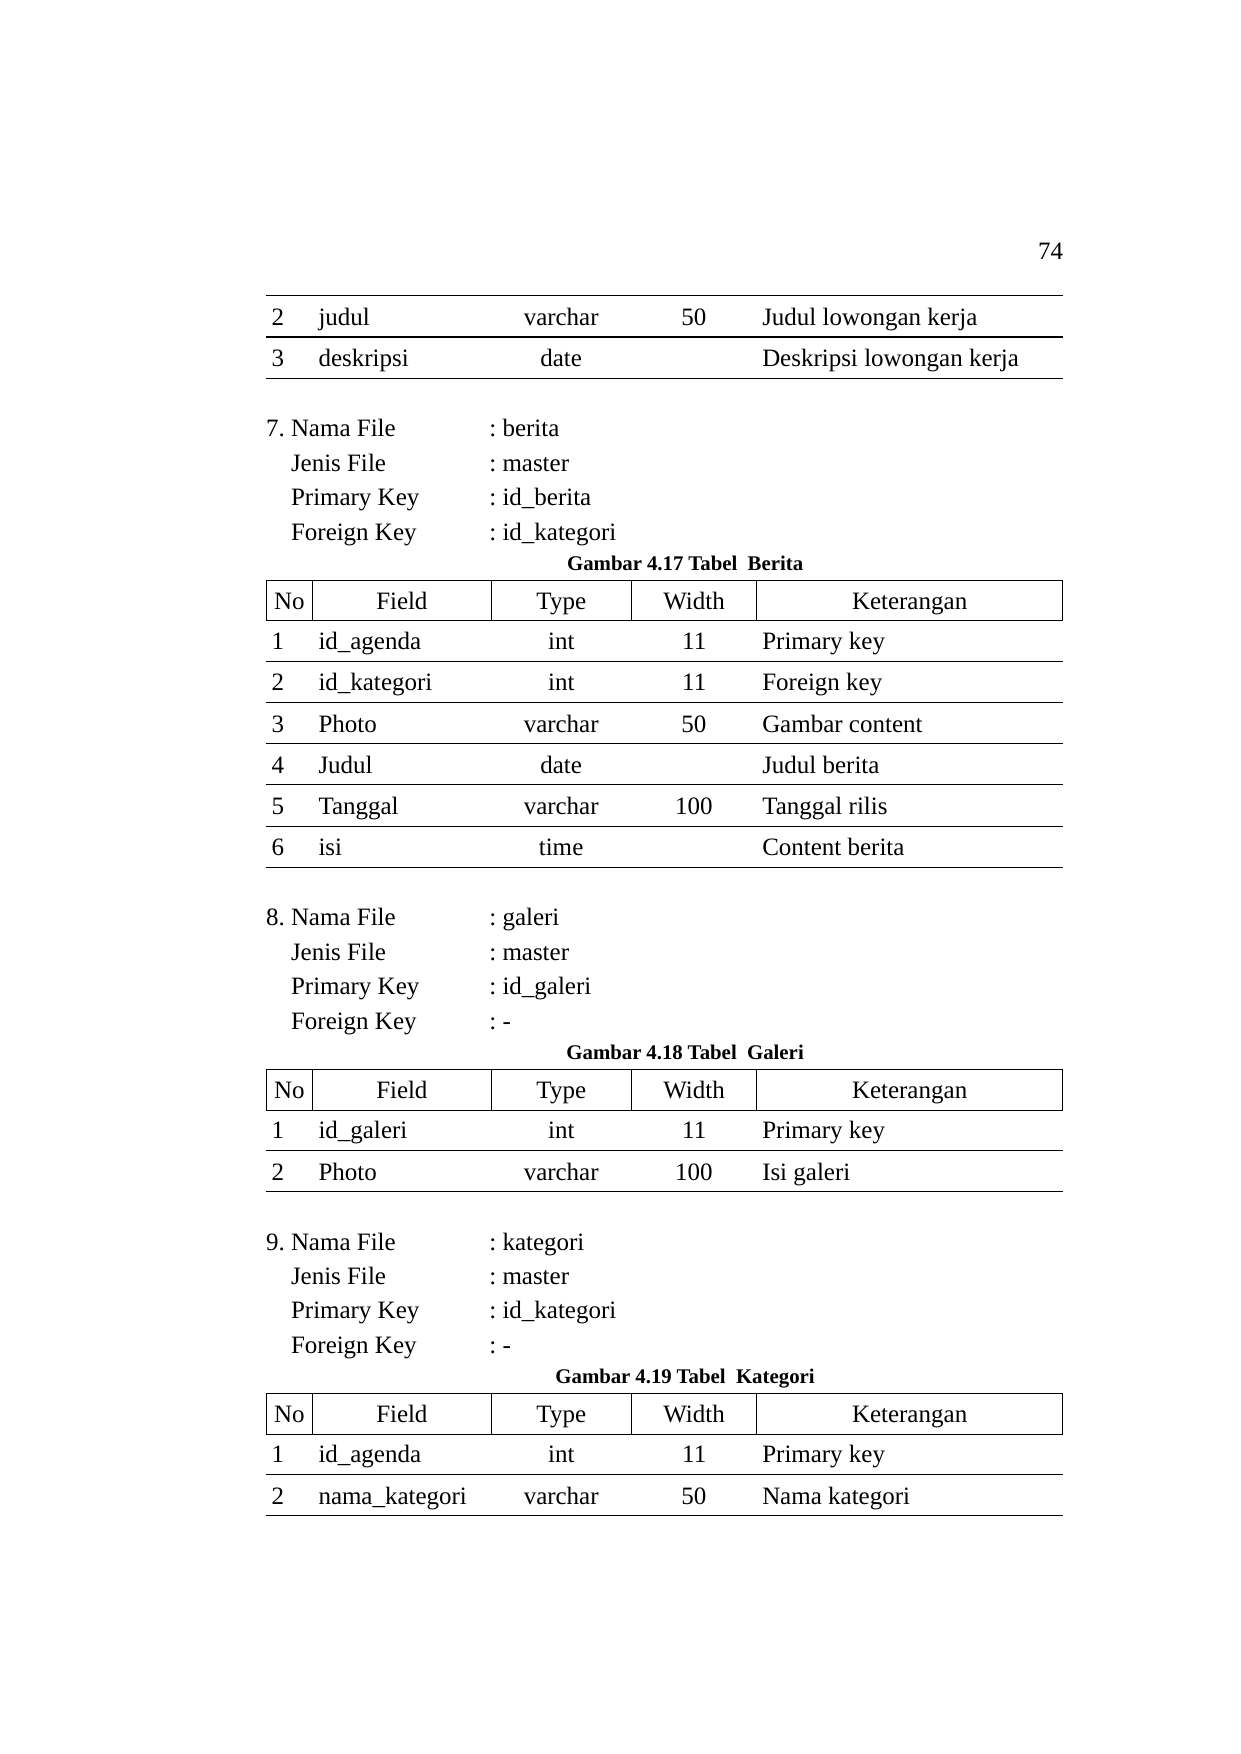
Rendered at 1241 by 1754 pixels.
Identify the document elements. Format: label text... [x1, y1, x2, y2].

text Gambar 4.19 Tabel Kategori [307, 1364, 1063, 1388]
table_header Type [492, 1070, 631, 1109]
table_cell date [491, 338, 631, 378]
text Gambar 4.18 Tabel Galeri [307, 1040, 1063, 1064]
table_cell 2 [266, 662, 312, 702]
table_cell varchar [491, 785, 631, 826]
table_cell id_kategori [313, 662, 491, 702]
table_header No [267, 1394, 312, 1434]
table_header Width [632, 1394, 756, 1434]
table_cell int [491, 621, 631, 661]
table_cell time [491, 827, 631, 867]
table_cell 1 [266, 1435, 312, 1474]
table_cell 6 [266, 827, 312, 867]
text Primary Key : id_berita [266, 482, 1063, 511]
table_cell int [491, 1435, 631, 1474]
text Jenis File : master [266, 1261, 1063, 1290]
table_cell 11 [631, 1435, 756, 1474]
table_header Keterangan [757, 1394, 1062, 1434]
table_cell varchar [491, 1151, 631, 1191]
table_cell Tanggal [313, 785, 491, 826]
table_cell [631, 744, 756, 784]
table_cell [631, 827, 756, 867]
text 9. Nama File : kategori [266, 1227, 1063, 1255]
table_cell 50 [631, 1475, 756, 1515]
text Foreign Key : id_kategori [266, 517, 1063, 545]
table_cell 1 [266, 1111, 312, 1150]
text Foreign Key : - [266, 1330, 1063, 1359]
text 7. Nama File : berita [266, 413, 1063, 442]
table_cell Primary key [756, 1435, 1062, 1474]
table_cell Gambar content [756, 703, 1062, 743]
table_cell Isi galeri [756, 1151, 1062, 1191]
table_header Width [632, 1070, 756, 1109]
table_cell id_agenda [313, 621, 491, 661]
text 8. Nama File : galeri [266, 902, 1063, 931]
table_cell 3 [266, 703, 312, 743]
table_cell judul [313, 296, 491, 336]
text Gambar 4.17 Tabel Berita [307, 551, 1063, 575]
table_cell Foreign key [756, 662, 1062, 702]
table_cell 11 [631, 1111, 756, 1150]
table_cell int [491, 1111, 631, 1150]
table_cell Judul lowongan kerja [756, 296, 1062, 336]
table_header Type [492, 1394, 631, 1434]
table_cell date [491, 744, 631, 784]
table_cell Nama kategori [756, 1475, 1062, 1515]
text Primary Key : id_galeri [266, 971, 1063, 1000]
table_header Field [313, 581, 491, 620]
table_cell isi [313, 827, 491, 867]
table_cell 50 [631, 296, 756, 336]
table_cell deskripsi [313, 338, 491, 378]
table_header No [267, 581, 312, 620]
text Primary Key : id_kategori [266, 1296, 1063, 1324]
table_cell nama_kategori [313, 1475, 491, 1515]
text Jenis File : master [266, 937, 1063, 966]
table_cell 100 [631, 1151, 756, 1191]
table_cell id_agenda [313, 1435, 491, 1474]
table_cell varchar [491, 703, 631, 743]
table_cell varchar [491, 1475, 631, 1515]
table_cell 2 [266, 1475, 312, 1515]
table_cell Photo [313, 703, 491, 743]
table_header Field [313, 1394, 491, 1434]
table_header Field [313, 1070, 491, 1109]
table_header Width [632, 581, 756, 620]
table_cell 2 [266, 296, 312, 336]
text Jenis File : master [266, 448, 1063, 476]
table_cell 100 [631, 785, 756, 826]
table_cell [631, 338, 756, 378]
table_cell Photo [313, 1151, 491, 1191]
table_header Keterangan [757, 1070, 1062, 1109]
table_cell Primary key [756, 1111, 1062, 1150]
table_cell Deskripsi lowongan kerja [756, 338, 1062, 378]
table_cell 5 [266, 785, 312, 826]
table_cell Tanggal rilis [756, 785, 1062, 826]
table_cell 11 [631, 662, 756, 702]
table_cell varchar [491, 296, 631, 336]
table_cell 1 [266, 621, 312, 661]
table_header No [267, 1070, 312, 1109]
table_cell Primary key [756, 621, 1062, 661]
table_cell Judul [313, 744, 491, 784]
table_cell 4 [266, 744, 312, 784]
table_cell 2 [266, 1151, 312, 1191]
table_cell Content berita [756, 827, 1062, 867]
table_header Keterangan [757, 581, 1062, 620]
table_cell int [491, 662, 631, 702]
table_header Type [492, 581, 631, 620]
table_cell id_galeri [313, 1111, 491, 1150]
table_cell 50 [631, 703, 756, 743]
table_cell 11 [631, 621, 756, 661]
text Foreign Key : - [266, 1006, 1063, 1034]
table_cell 3 [266, 338, 312, 378]
table_cell Judul berita [756, 744, 1062, 784]
